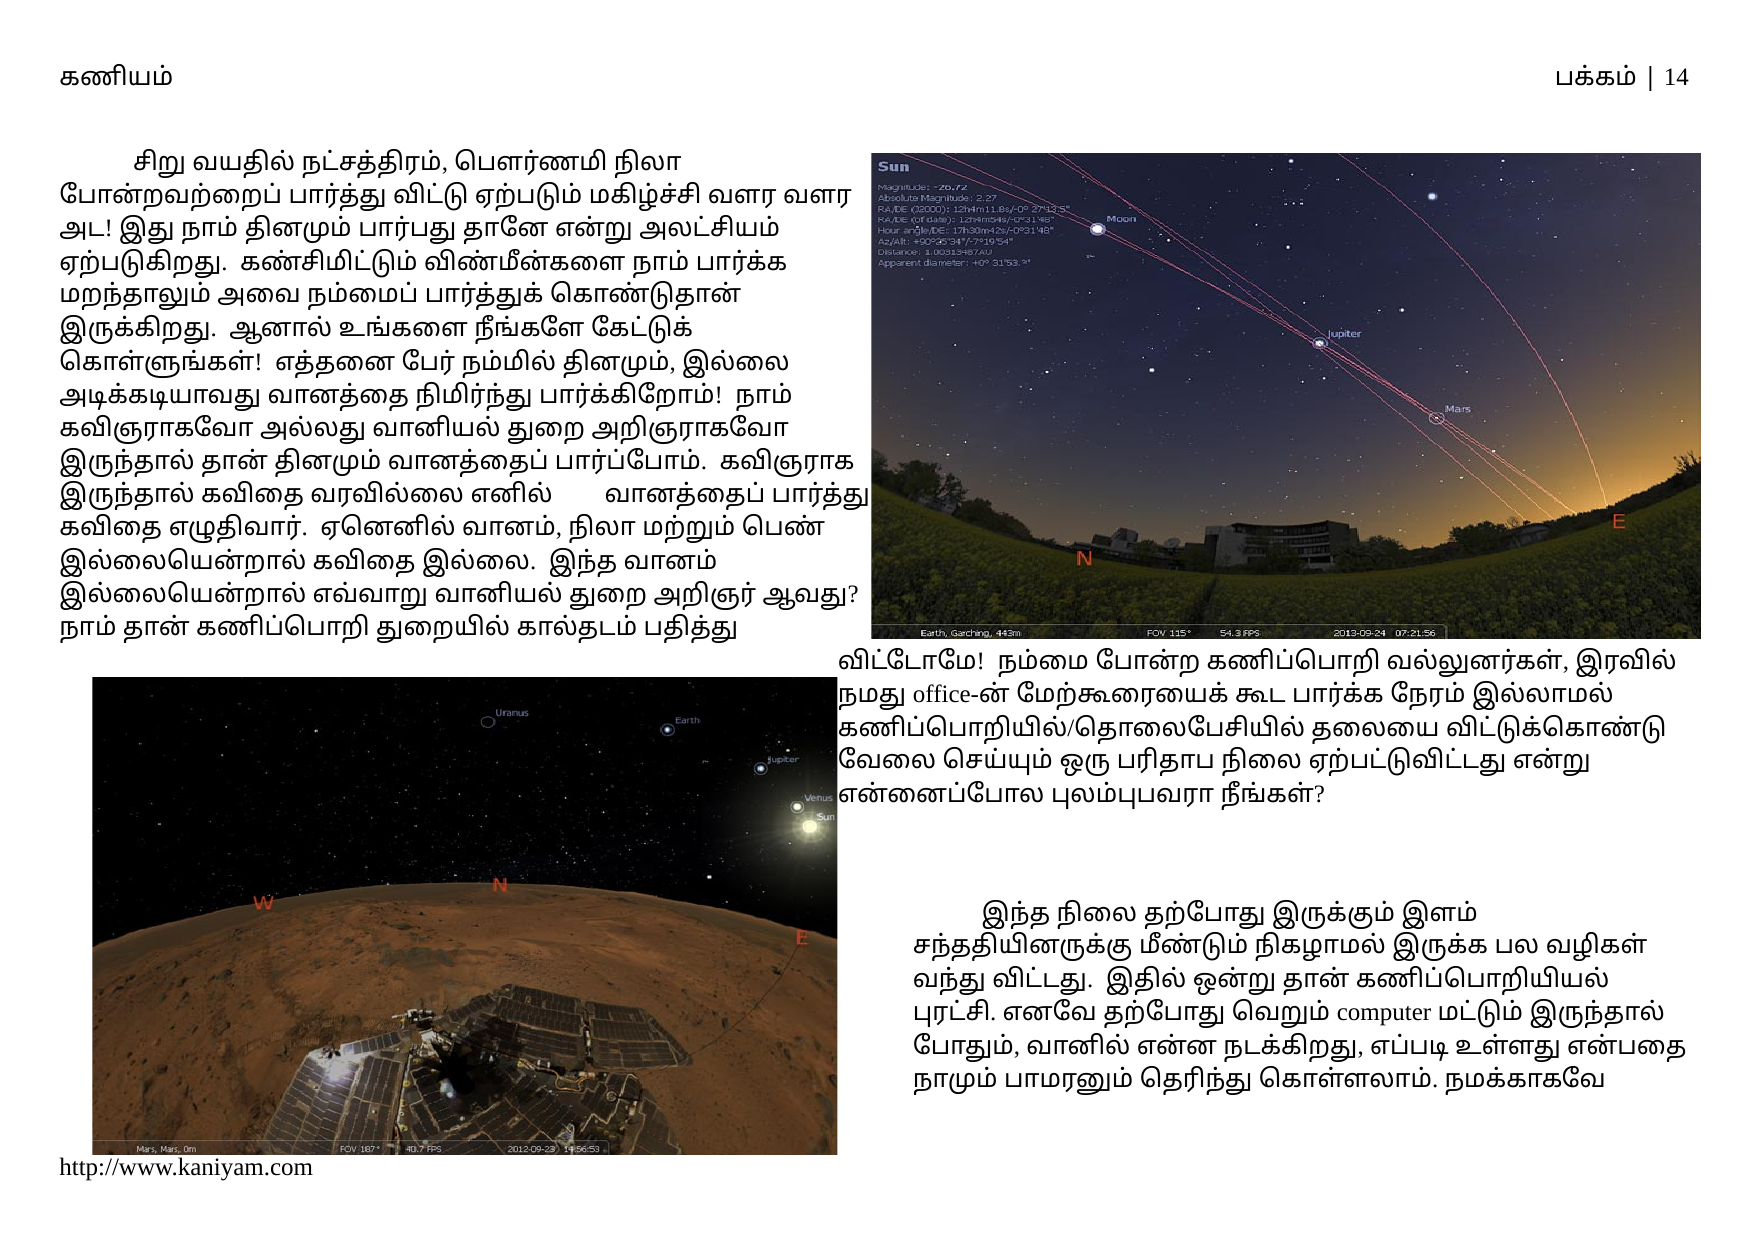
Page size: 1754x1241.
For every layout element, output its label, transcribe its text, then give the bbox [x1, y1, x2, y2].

list இந்த நிலை தற்போது இருக்கும் இளம் சந்ததியினருக்கு மீண்டும் நிகழாமல் இருக்க பல வழிகள் வந்து விட்டது. இதில் ஒன்று தான் கணிப்பொறியியல் புரட்சி. எனவே தற்போது வெறும் computer மட்டும் இருந்தால் போதும், வானில் என்ன நடக்கிறது, எப்படி உள்ளது என்பதை நாமும் பாமரனும் தெரிந்து கொள்ளலாம். நமக்காகவே [838, 899, 1695, 1098]
text சிறு வயதில் நட்சத்திரம், பெளர்ணமி நிலா போன்றவற்றைப் பார்த்து விட்டு ஏற்படும் மகிழ்ச்சி வளர வளர அட! இது நாம் தினமும் பார்பது தானே என்று அலட்சியம் ஏற்படுகிறது. கண்சிமிட்டும் விண்மீன்களை நாம் பார்க்க மறந்தாலும் அவை நம்மைப் பார்த்துக் கொண்டுதான் இருக்கிறது. ஆனால் உங்களை நீங்களே கேட்டுக் கொள்ளுங்கள்! எத்தனை பேர் நம்மில் தினமும், இல்லை அடிக்கடியாவது வானத்தை நிமிர்ந்து பார்க்கிறோம்! நாம் கவிஞராகவோ அல்லது வானியல் துறை அறிஞராகவோ இருந்தால் தான் தினமும் வானத்தைப் பார்ப்போம். கவிஞராக இருந்தால் கவிதை வரவில்லை எனில் வானத்தைப் பார்த்து கவிதை எழுதிவார். ஏனெனில் வானம், நிலா மற்றும் பெண் இல்லையென்றால் கவிதை இல்லை. இந்த வானம் இல்லையென்றால் எவ்வாறு வானியல் துறை அறிஞர் ஆவது? நாம் தான் கணிப்பொறி துறையில் கால்தடம் பதித்து விட்டோமே! நம்மை போன்ற கணிப்பொறி வல்லுனர்கள், இரவில் நமது office-ன் மேற்கூரையைக் கூட பார்க்க நேரம் இல்லாமல் கணிப்பொறியில்/தொலைபேசியில் தலையை விட்டுக்கொண்டு வேலை செய்யும் ஒரு பரிதாப நிலை ஏற்பட்டுவிட்டது என்று என்னைப்போல புலம்புபவரா நீங்கள்? [59, 147, 1695, 812]
picture [92, 677, 838, 1155]
picture [871, 153, 1701, 639]
